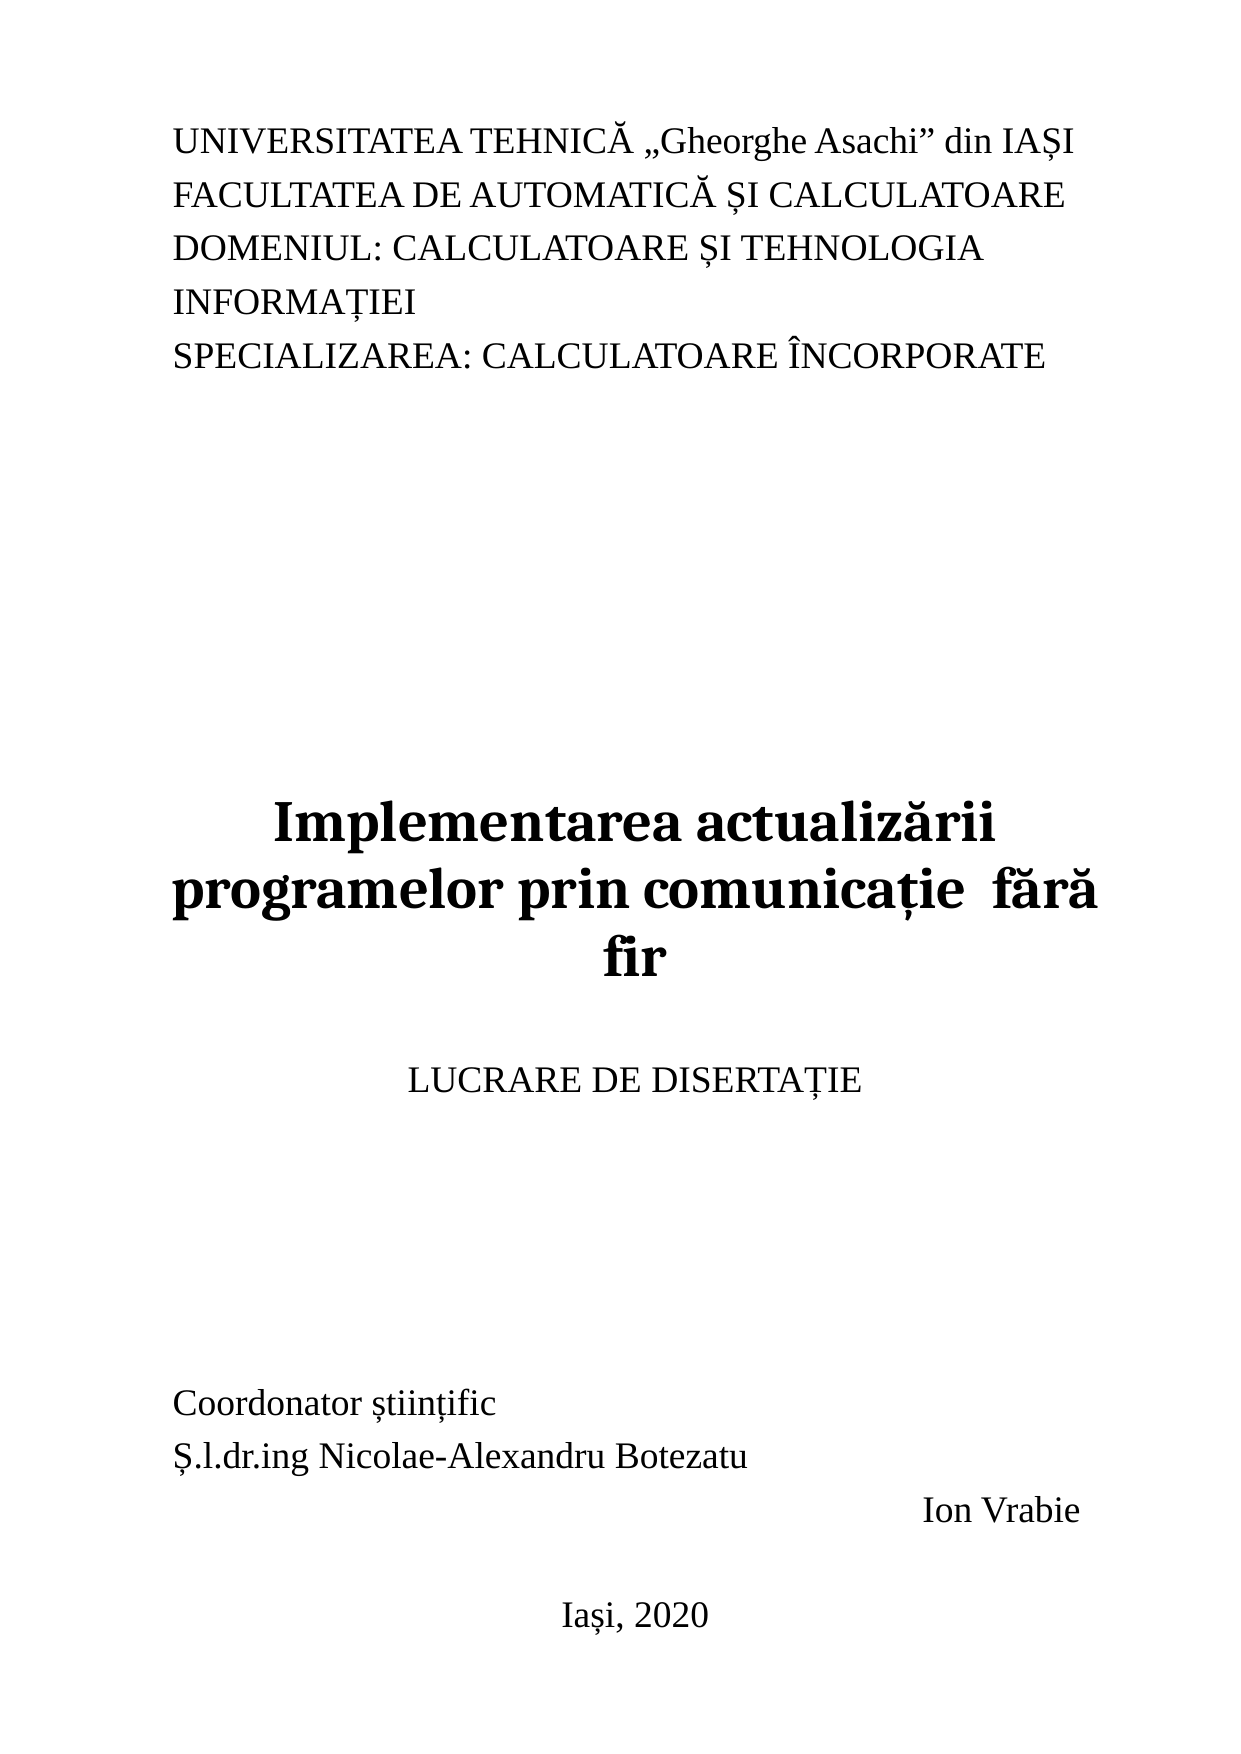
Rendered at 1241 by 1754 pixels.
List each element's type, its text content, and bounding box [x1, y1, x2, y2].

text Coordonator științific [172, 1380, 1122, 1423]
text DOMENIUL: CALCULATOARE ȘI TEHNOLOGIA INFORMAȚIEI [172, 226, 1122, 323]
text Ion Vrabie [172, 1488, 1122, 1531]
text SPECIALIZAREA: CALCULATOARE ÎNCORPORATE [172, 333, 1122, 377]
text LUCRARE DE DISERTAȚIE [148, 1057, 1122, 1100]
text UNIVERSITATEA TEHNICĂ „Gheorghe Asachi” din IAȘI [172, 118, 1122, 161]
title Implementarea actualizării programelor prin comunicație fără fir [148, 789, 1122, 991]
text Ș.l.dr.ing Nicolae-Alexandru Botezatu [172, 1434, 1122, 1477]
text FACULTATEA DE AUTOMATICĂ ȘI CALCULATOARE [172, 172, 1122, 215]
